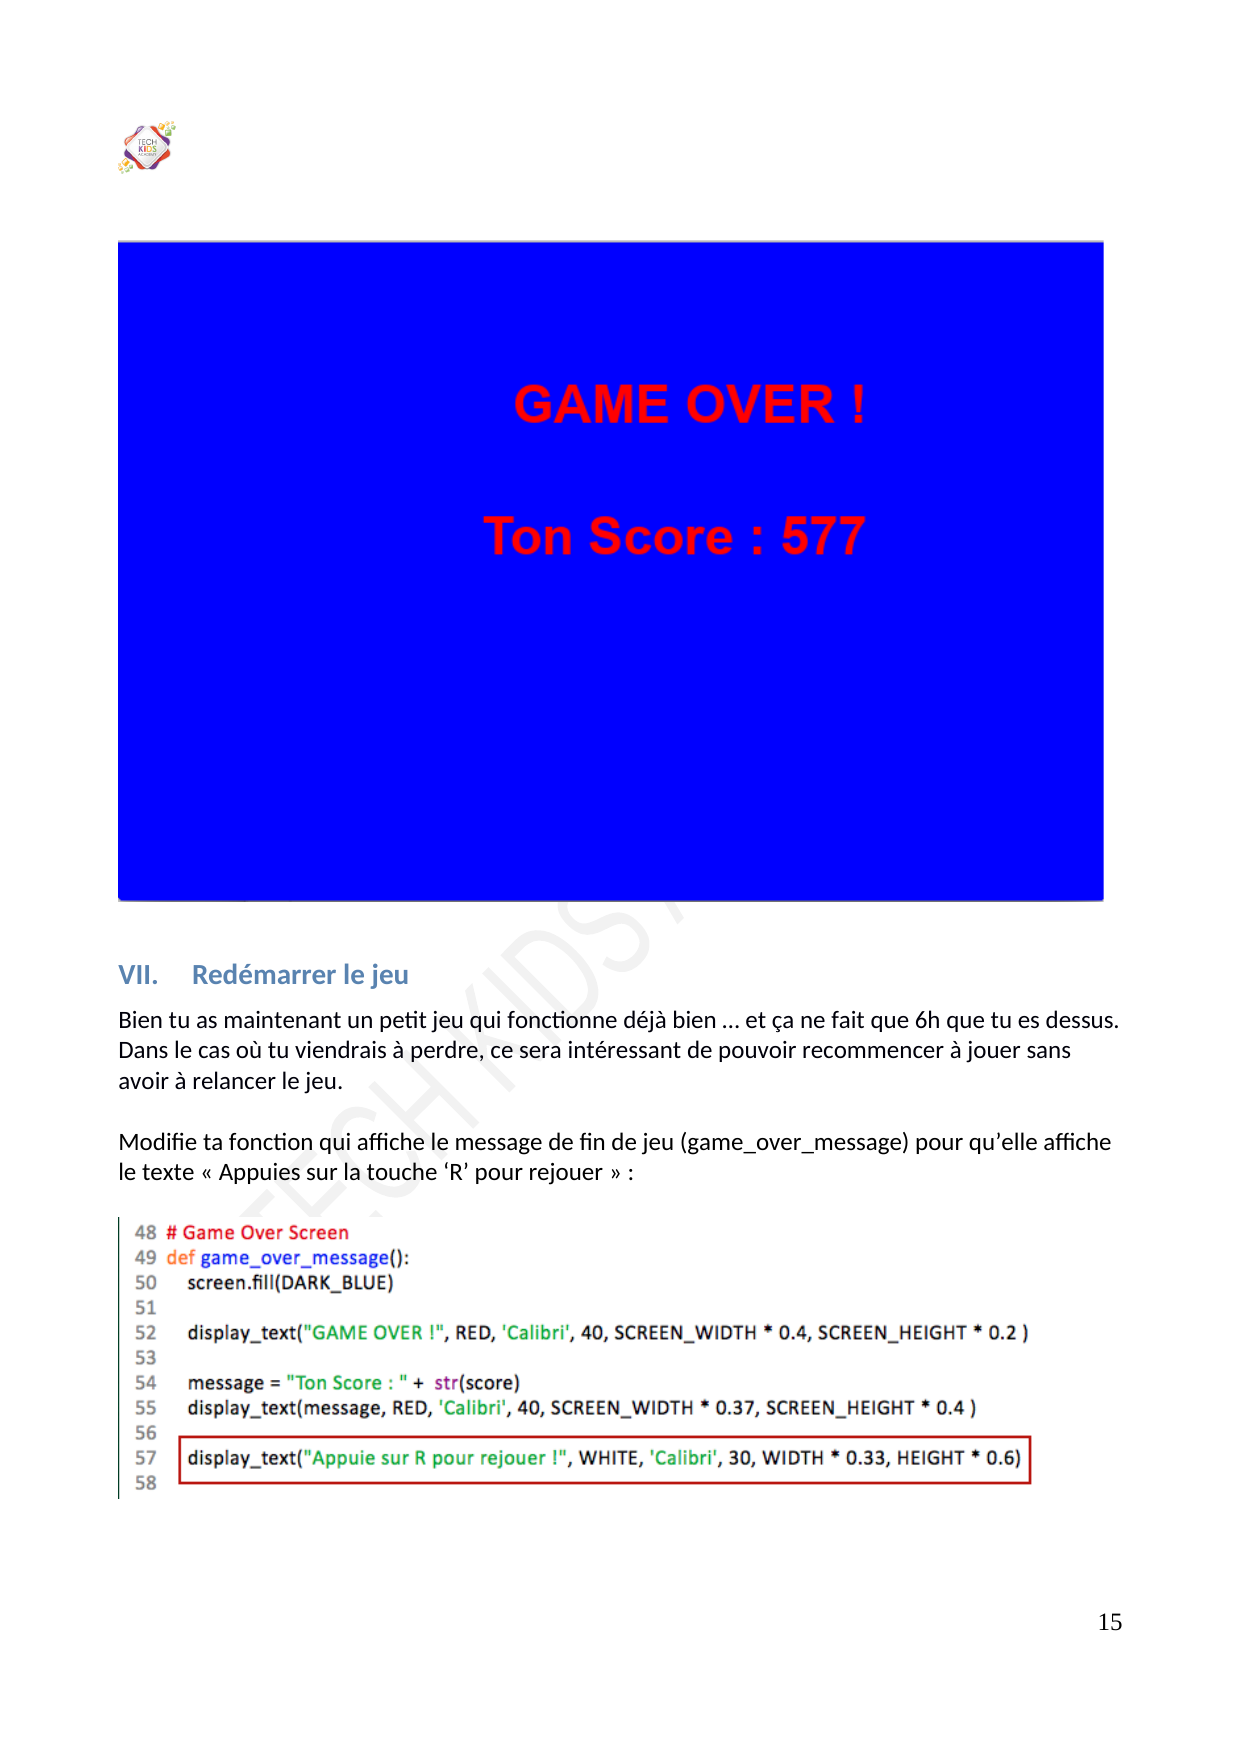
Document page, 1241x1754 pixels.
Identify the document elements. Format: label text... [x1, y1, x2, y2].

subtitle [582, 956, 1122, 991]
subtitle [516, 956, 587, 991]
picture [118, 1217, 1096, 1499]
subtitle Redémarrer le jeu [118, 956, 535, 991]
text Modifie ta fonction qui affiche le message de fin de jeu (game_over_message) pour qu’elle affiche le texte « Appuies sur la touche ‘R’ pour rejouer » : [118, 1126, 366, 1187]
text Bien tu as maintenant un petit jeu qui fonctionne déjà bien … et ça ne fait que 6h que tu es dessus. Dans le cas où tu viendrais à perdre, ce sera intéressant de pouvoir recommencer à jouer sans avoir à relancer le jeu. [118, 1004, 1122, 1095]
picture [118, 240, 1104, 902]
picture [118, 118, 176, 176]
text Modifie ta fonction qui affiche le message de fin de jeu (game_over_message) pour qu’elle affiche le texte « Appuies sur la touche ‘R’ pour rejouer » : [342, 1126, 1122, 1187]
